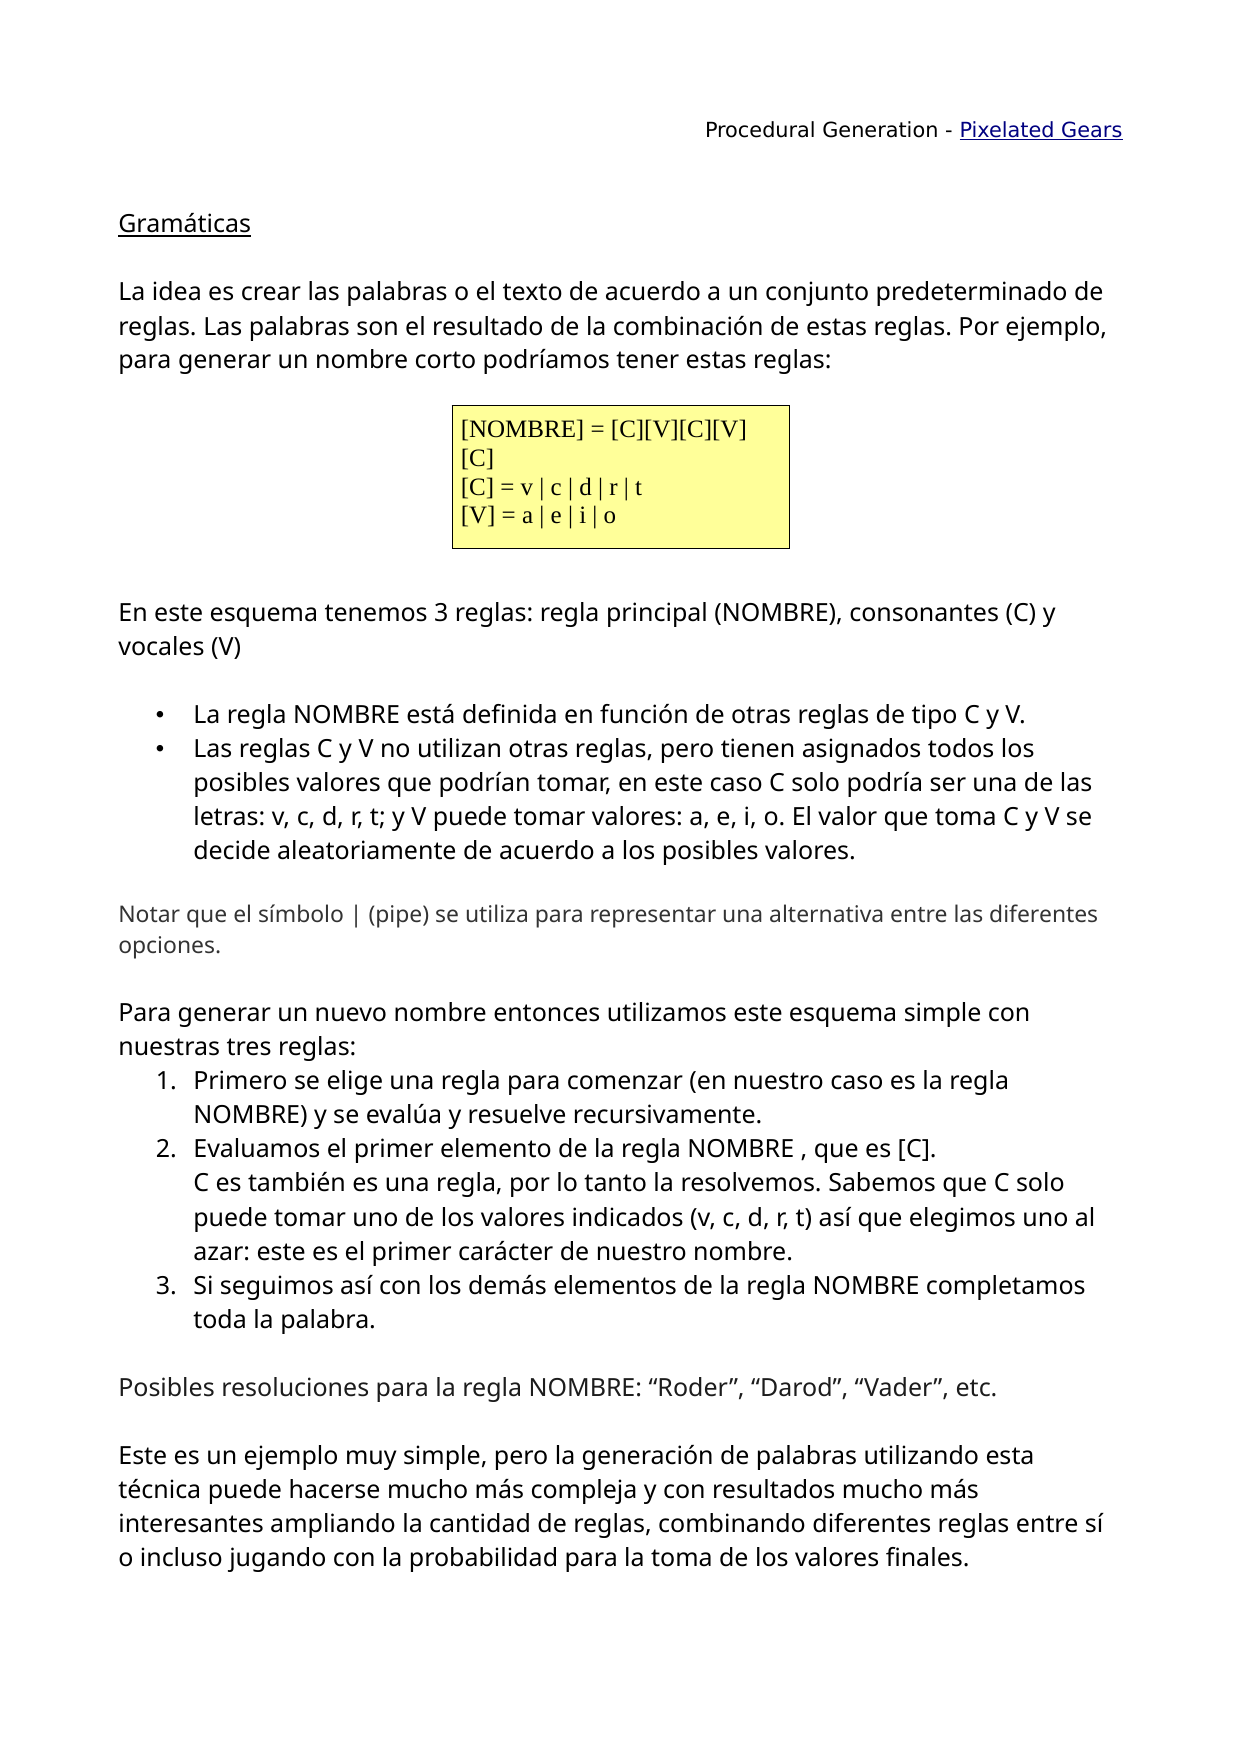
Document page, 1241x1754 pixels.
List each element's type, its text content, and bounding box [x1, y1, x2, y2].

text La idea es crear las palabras o el texto de acuerdo a un conjunto predeterminado de reglas. Las palabras son el resultado de la combinación de estas reglas. Por ejemplo, para generar un nombre corto podríamos tener estas reglas: [118, 274, 1122, 376]
list Si seguimos así con los demás elementos de la regla NOMBRE completamos toda la palabra. [156, 1267, 1122, 1335]
text Posibles resoluciones para la regla NOMBRE: “Roder”, “Darod”, “Vader”, etc. [118, 1369, 1122, 1403]
list Evaluamos el primer elemento de la regla NOMBRE , que es [C]. [156, 1131, 1122, 1165]
text Gramáticas [118, 206, 1122, 240]
list La regla NOMBRE está definida en función de otras reglas de tipo C y V. [156, 697, 1122, 731]
text [NOMBRE] = [C][V][C][V][C] [461, 414, 780, 472]
text Para generar un nuevo nombre entonces utilizamos este esquema simple con nuestras tres reglas: [118, 995, 1122, 1063]
text [C] = v | c | d | r | t [461, 472, 780, 500]
list Las reglas C y V no utilizan otras reglas, pero tienen asignados todos los posibles valores que podrían tomar, en este caso C solo podría ser una de las letras: v, c, d, r, t; y V puede tomar valores: a, e, i, o. El valor que toma C y V se decide aleatoriamente de acuerdo a los posibles valores. [156, 731, 1122, 867]
list Primero se elige una regla para comenzar (en nuestro caso es la regla NOMBRE) y se evalúa y resuelve recursivamente. [156, 1063, 1122, 1131]
text Este es un ejemplo muy simple, pero la generación de palabras utilizando esta técnica puede hacerse mucho más compleja y con resultados mucho más interesantes ampliando la cantidad de reglas, combinando diferentes reglas entre sí o incluso jugando con la probabilidad para la toma de los valores finales. [118, 1438, 1122, 1574]
list C es también es una regla, por lo tanto la resolvemos. Sabemos que C solo puede tomar uno de los valores indicados (v, c, d, r, t) así que elegimos uno al azar: este es el primer carácter de nuestro nombre. [156, 1165, 1122, 1267]
text En este esquema tenemos 3 reglas: regla principal (NOMBRE), consonantes (C) y vocales (V) [118, 594, 1122, 663]
text Notar que el símbolo | (pipe) se utiliza para representar una alternativa entre las diferentes opciones. [118, 898, 1122, 961]
text [V] = a | e | i | o [461, 500, 780, 529]
